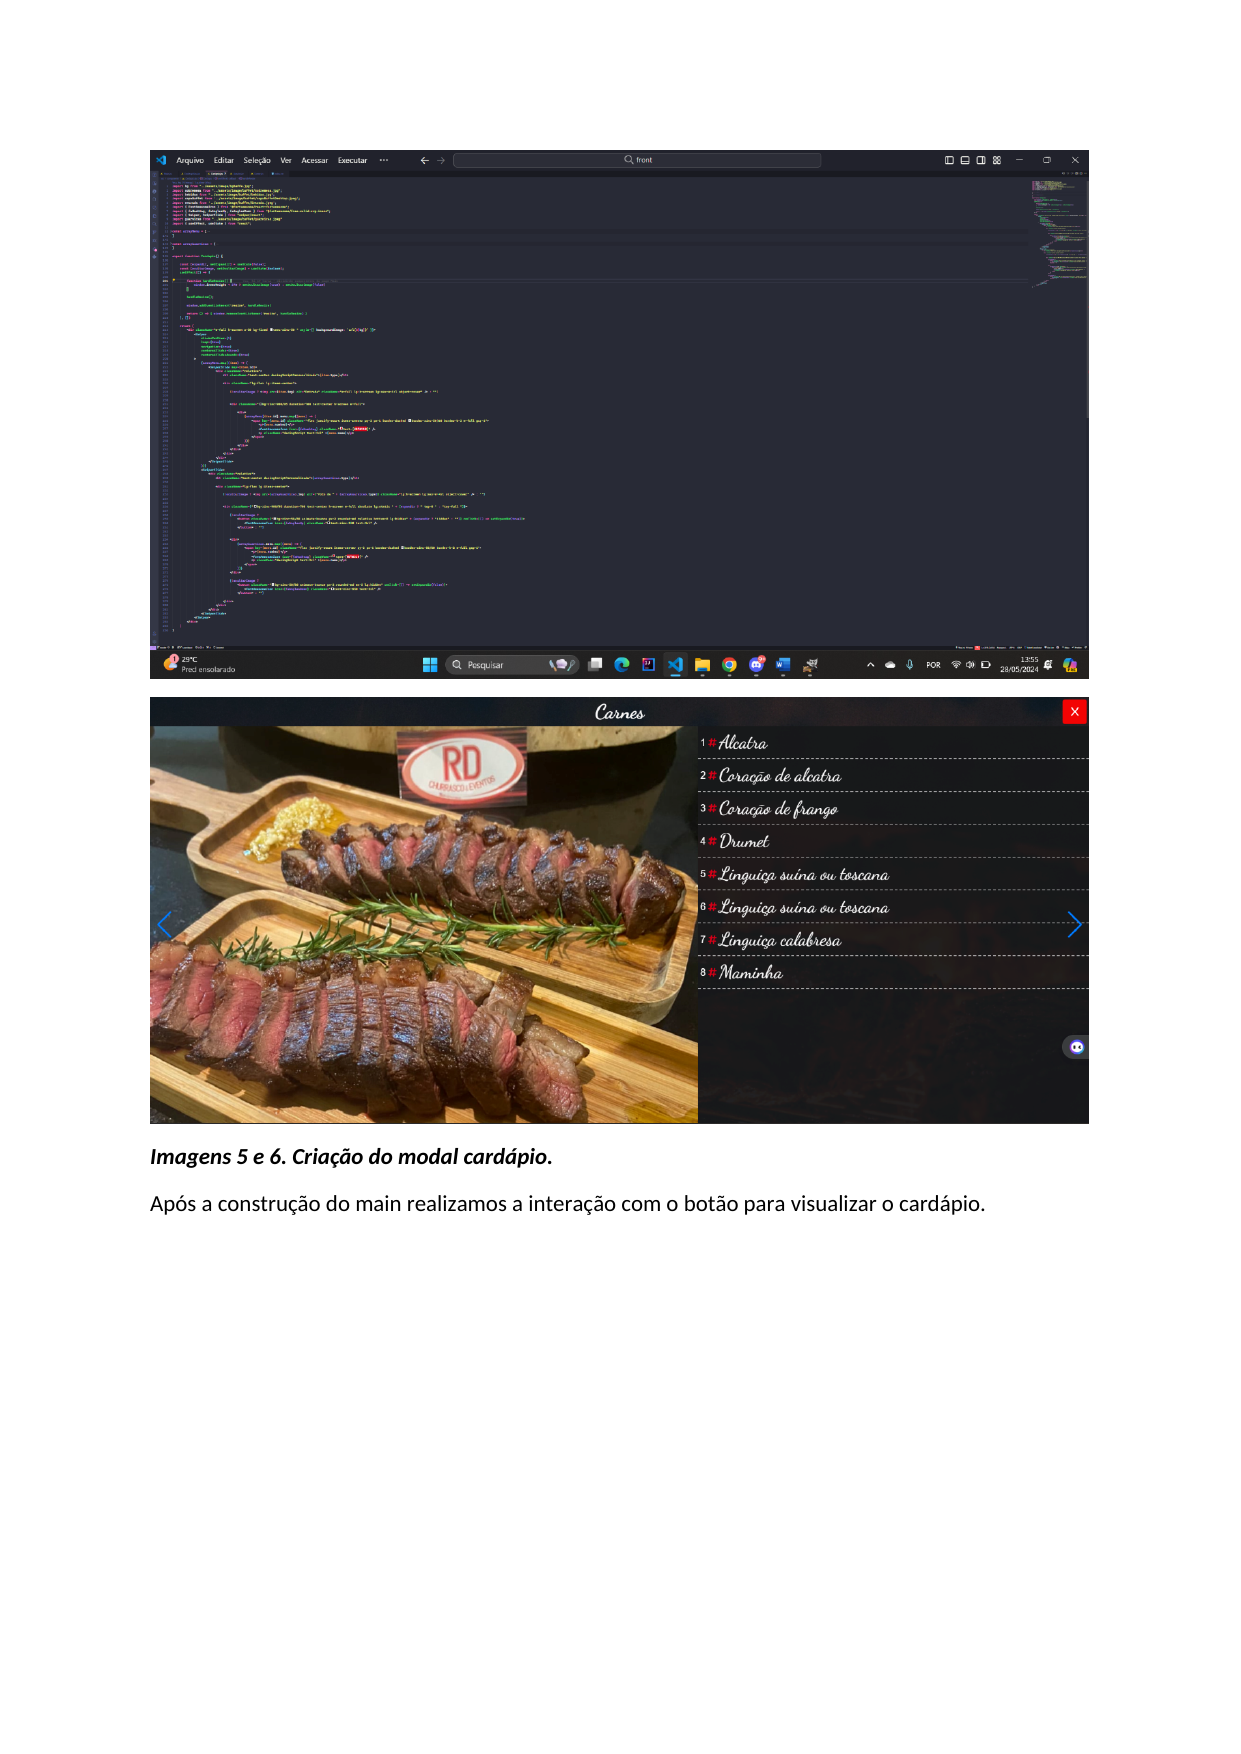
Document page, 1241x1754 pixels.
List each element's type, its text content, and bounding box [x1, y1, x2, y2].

text Imagens 5 e 6. Criação do modal cardápio. [150, 1142, 1090, 1170]
text Após a construção do main realizamos a interação com o botão para visualizar o cardápio. [150, 1189, 1090, 1217]
